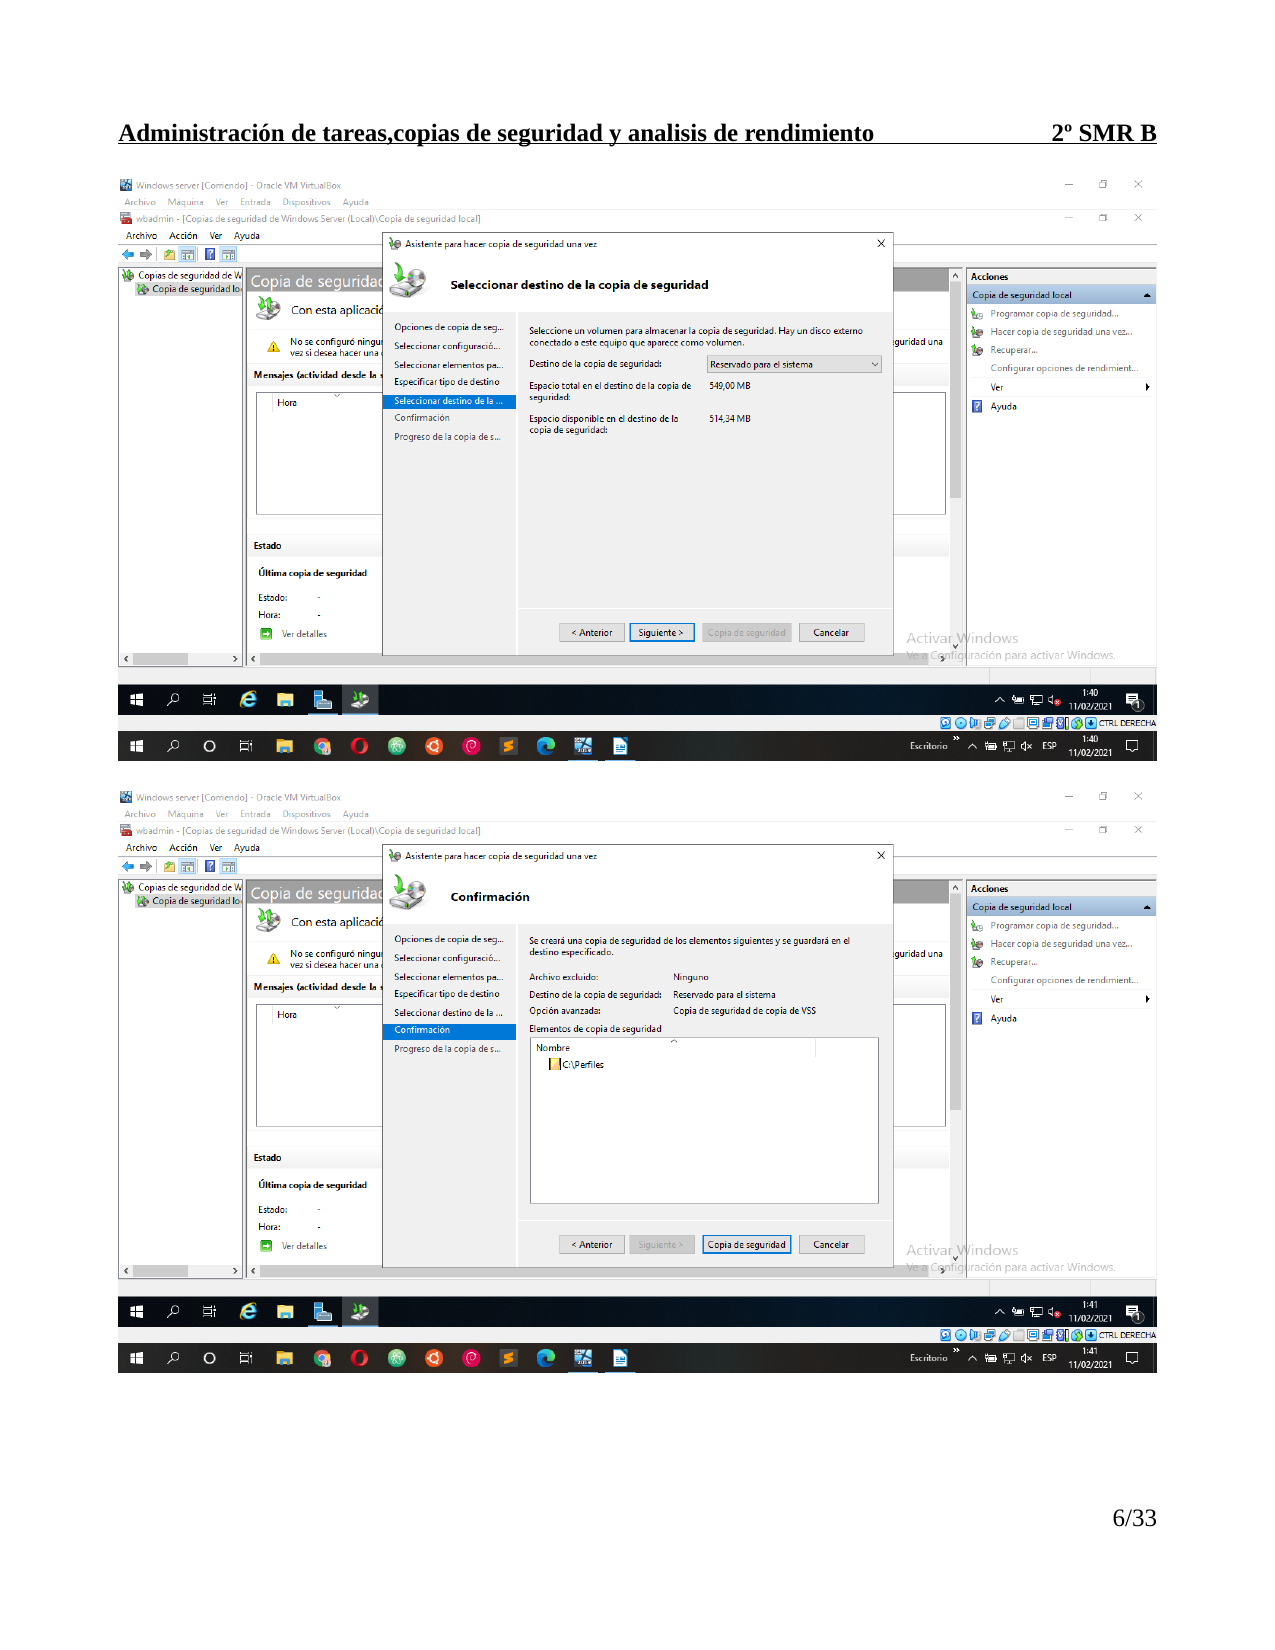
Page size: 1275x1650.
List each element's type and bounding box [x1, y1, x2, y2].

picture [118, 176, 1157, 761]
picture [118, 789, 1157, 1373]
